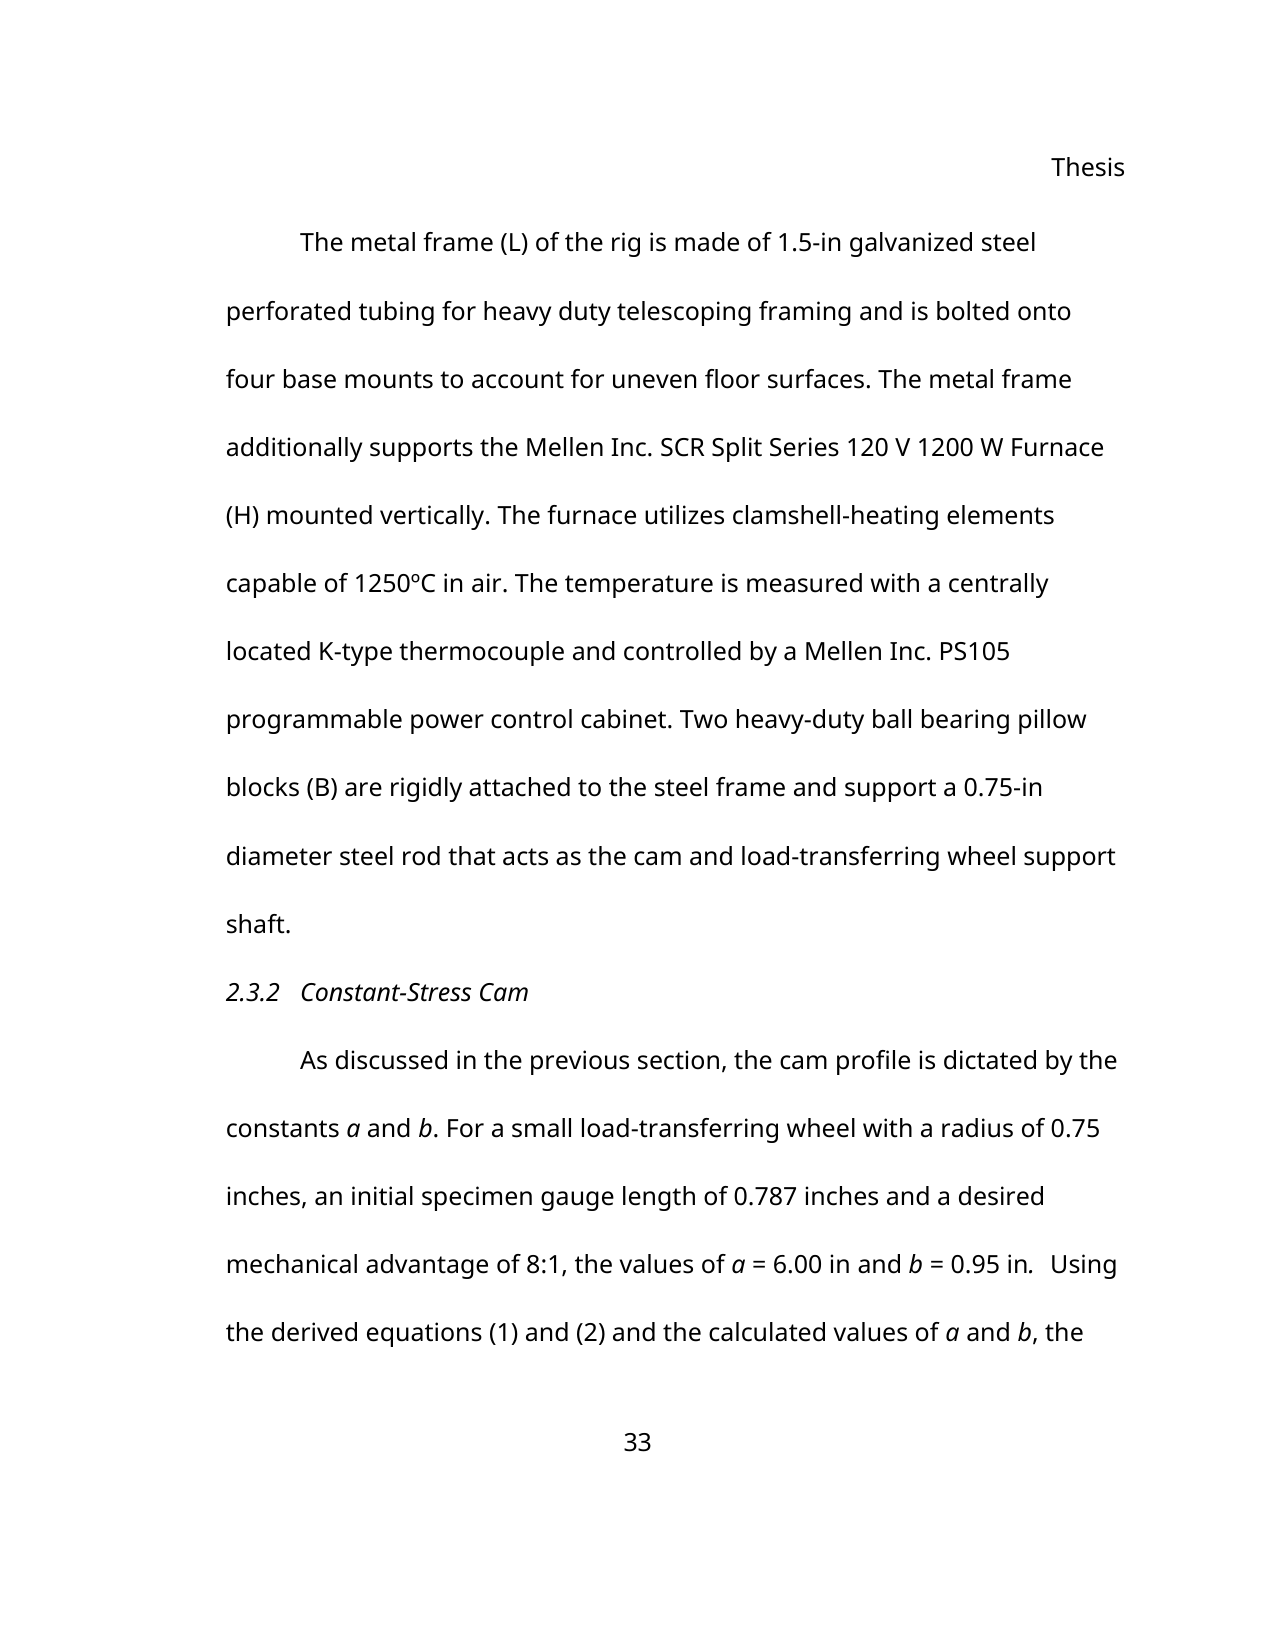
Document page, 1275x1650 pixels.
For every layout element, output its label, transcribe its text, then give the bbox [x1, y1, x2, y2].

text As discussed in the previous section, the cam profile is dictated by the constants a and b. For a small load-transferring wheel with a radius of 0.75 inches, an initial specimen gauge length of 0.787 inches and a desired mechanical advantage of 8:1, the values of a = 6.00 in and b = 0.95 in. Using the derived equations (1) and (2) and the calculated values of a and b, the [224, 1042, 1125, 1349]
text 2.3.2 Constant-Stress Cam [224, 974, 1125, 1008]
text The metal frame (L) of the rig is made of 1.5-in galvanized steel perforated tubing for heavy duty telescoping framing and is bolted onto four base mounts to account for uneven floor surfaces. The metal frame additionally supports the Mellen Inc. SCR Split Series 120 V 1200 W Furnace (H) mounted vertically. The furnace utilizes clamshell-heating elements capable of 1250ºC in air. The temperature is measured with a centrally located K-type thermocouple and controlled by a Mellen Inc. PS105 programmable power control cabinet. Two heavy-duty ball bearing pillow blocks (B) are rigidly attached to the steel frame and support a 0.75-in diameter steel rod that acts as the cam and load-transferring wheel support shaft. [224, 225, 1125, 940]
